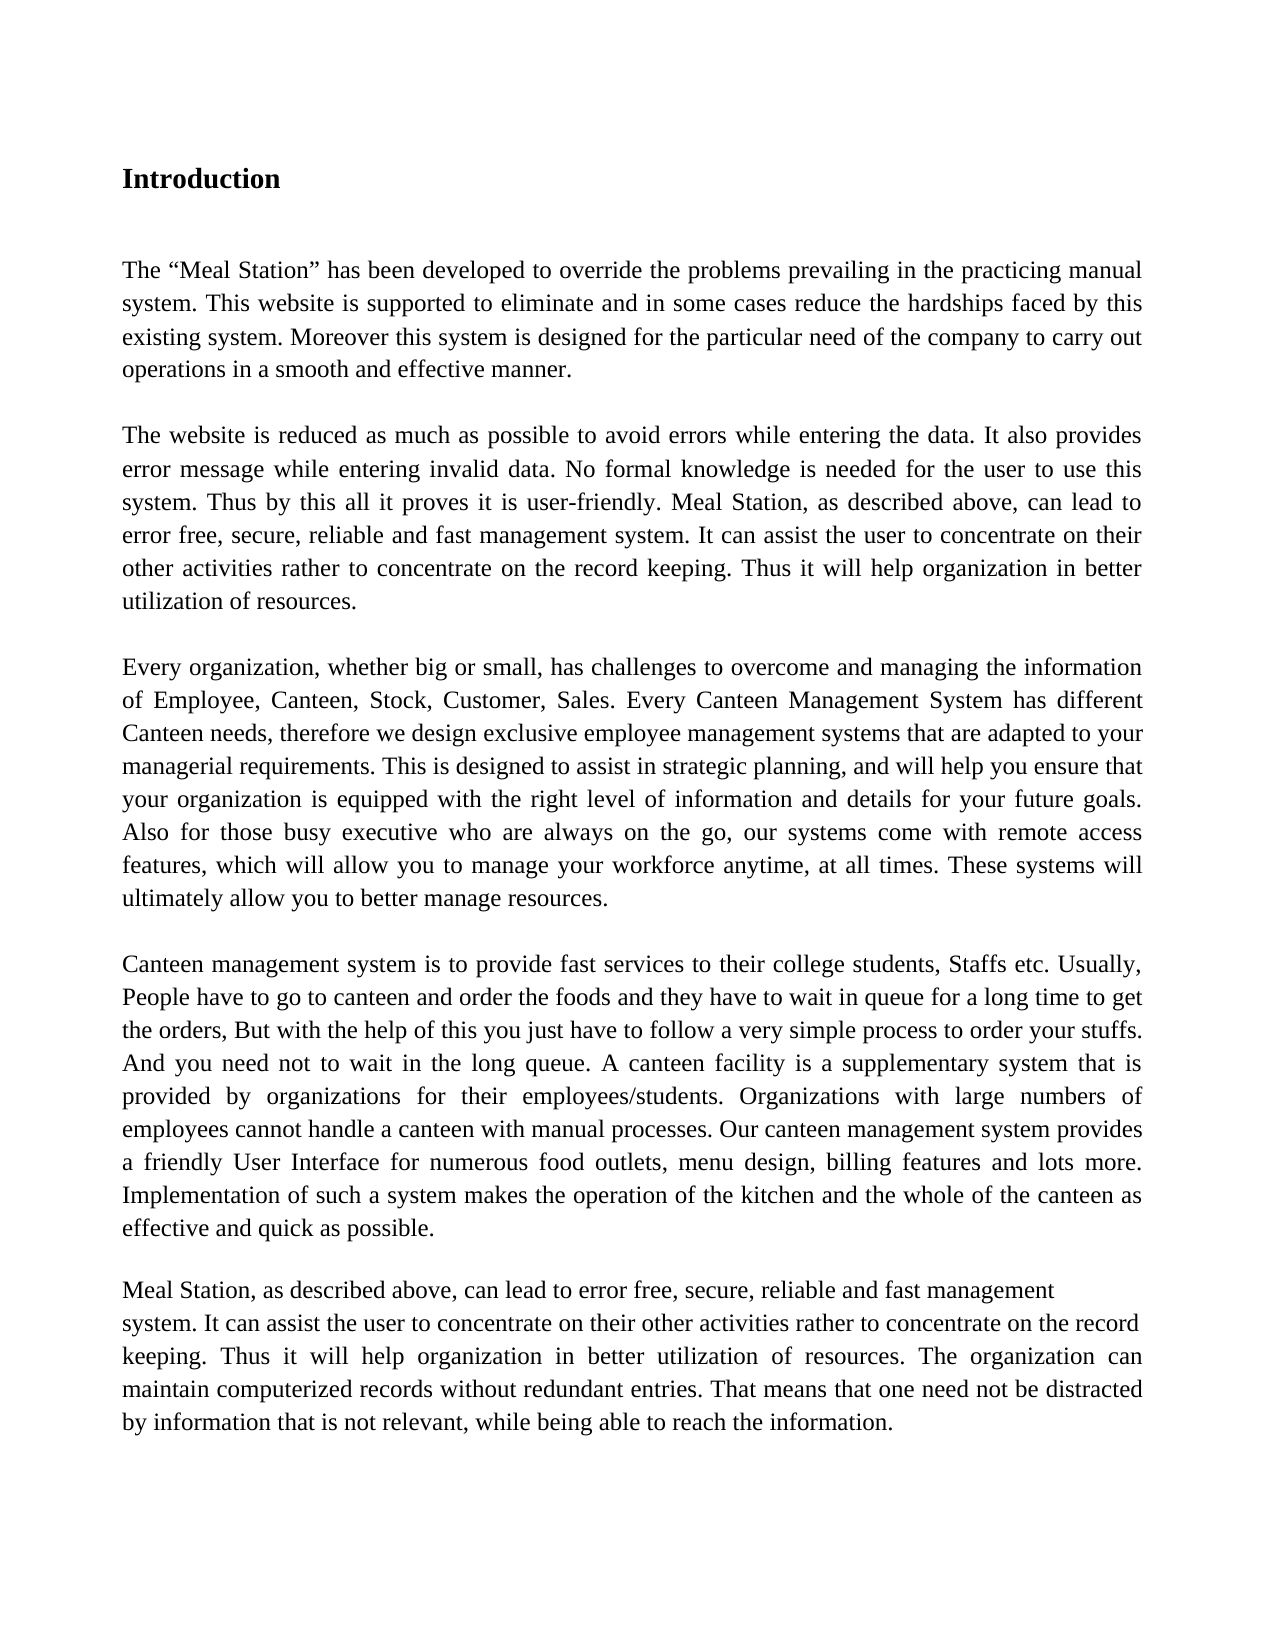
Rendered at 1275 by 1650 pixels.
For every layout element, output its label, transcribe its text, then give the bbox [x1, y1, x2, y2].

text The “Meal Station” has been developed to override the problems prevailing in the practicing manual system. This website is supported to eliminate and in some cases reduce the hardships faced by this existing system. Moreover this system is designed for the particular need of the company to carry out operations in a smooth and effective manner. [122, 256, 1144, 383]
text Canteen management system is to provide fast services to their college students, Staffs etc. Usually, People have to go to canteen and order the foods and they have to wait in queue for a long time to get the orders, But with the help of this you just have to follow a very simple process to order your stuffs. And you need not to wait in the long queue. A canteen facility is a supplementary system that is provided by organizations for their employees/students. Organizations with large numbers of employees cannot handle a canteen with manual processes. Our canteen management system provides a friendly User Interface for numerous food outlets, menu design, billing features and lots more. Implementation of such a system makes the operation of the kitchen and the whole of the canteen as effective and quick as possible. [122, 949, 1144, 1242]
text The website is reduced as much as possible to avoid errors while entering the data. It also provides error message while entering invalid data. No formal knowledge is needed for the user to use this system. Thus by this all it proves it is user-friendly. Meal Station, as described above, can lead to error free, secure, reliable and fast management system. It can assist the user to concentrate on their other activities rather to concentrate on the record keeping. Thus it will help organization in better utilization of resources. [122, 421, 1144, 614]
text Every organization, whether big or small, has challenges to overcome and managing the information of Employee, Canteen, Stock, Customer, Sales. Every Canteen Management System has different Canteen needs, therefore we design exclusive employee management systems that are adapted to your managerial requirements. This is designed to assist in strategic planning, and will help you ensure that your organization is equipped with the right level of information and details for your future goals. Also for those busy executive who are always on the go, our systems come with remote access features, which will allow you to manage your workforce anytime, at all times. These systems will ultimately allow you to better manage resources. [122, 652, 1144, 912]
text keeping. Thus it will help organization in better utilization of resources. The organization can maintain computerized records without redundant entries. That means that one need not be distracted by information that is not relevant, while being able to reach the information. [122, 1341, 1144, 1436]
text Meal Station, as described above, can lead to error free, secure, reliable and fast management [122, 1275, 1144, 1304]
text Introduction [122, 161, 1144, 194]
text system. It can assist the user to concentrate on their other activities rather to concentrate on the record [122, 1308, 1144, 1337]
